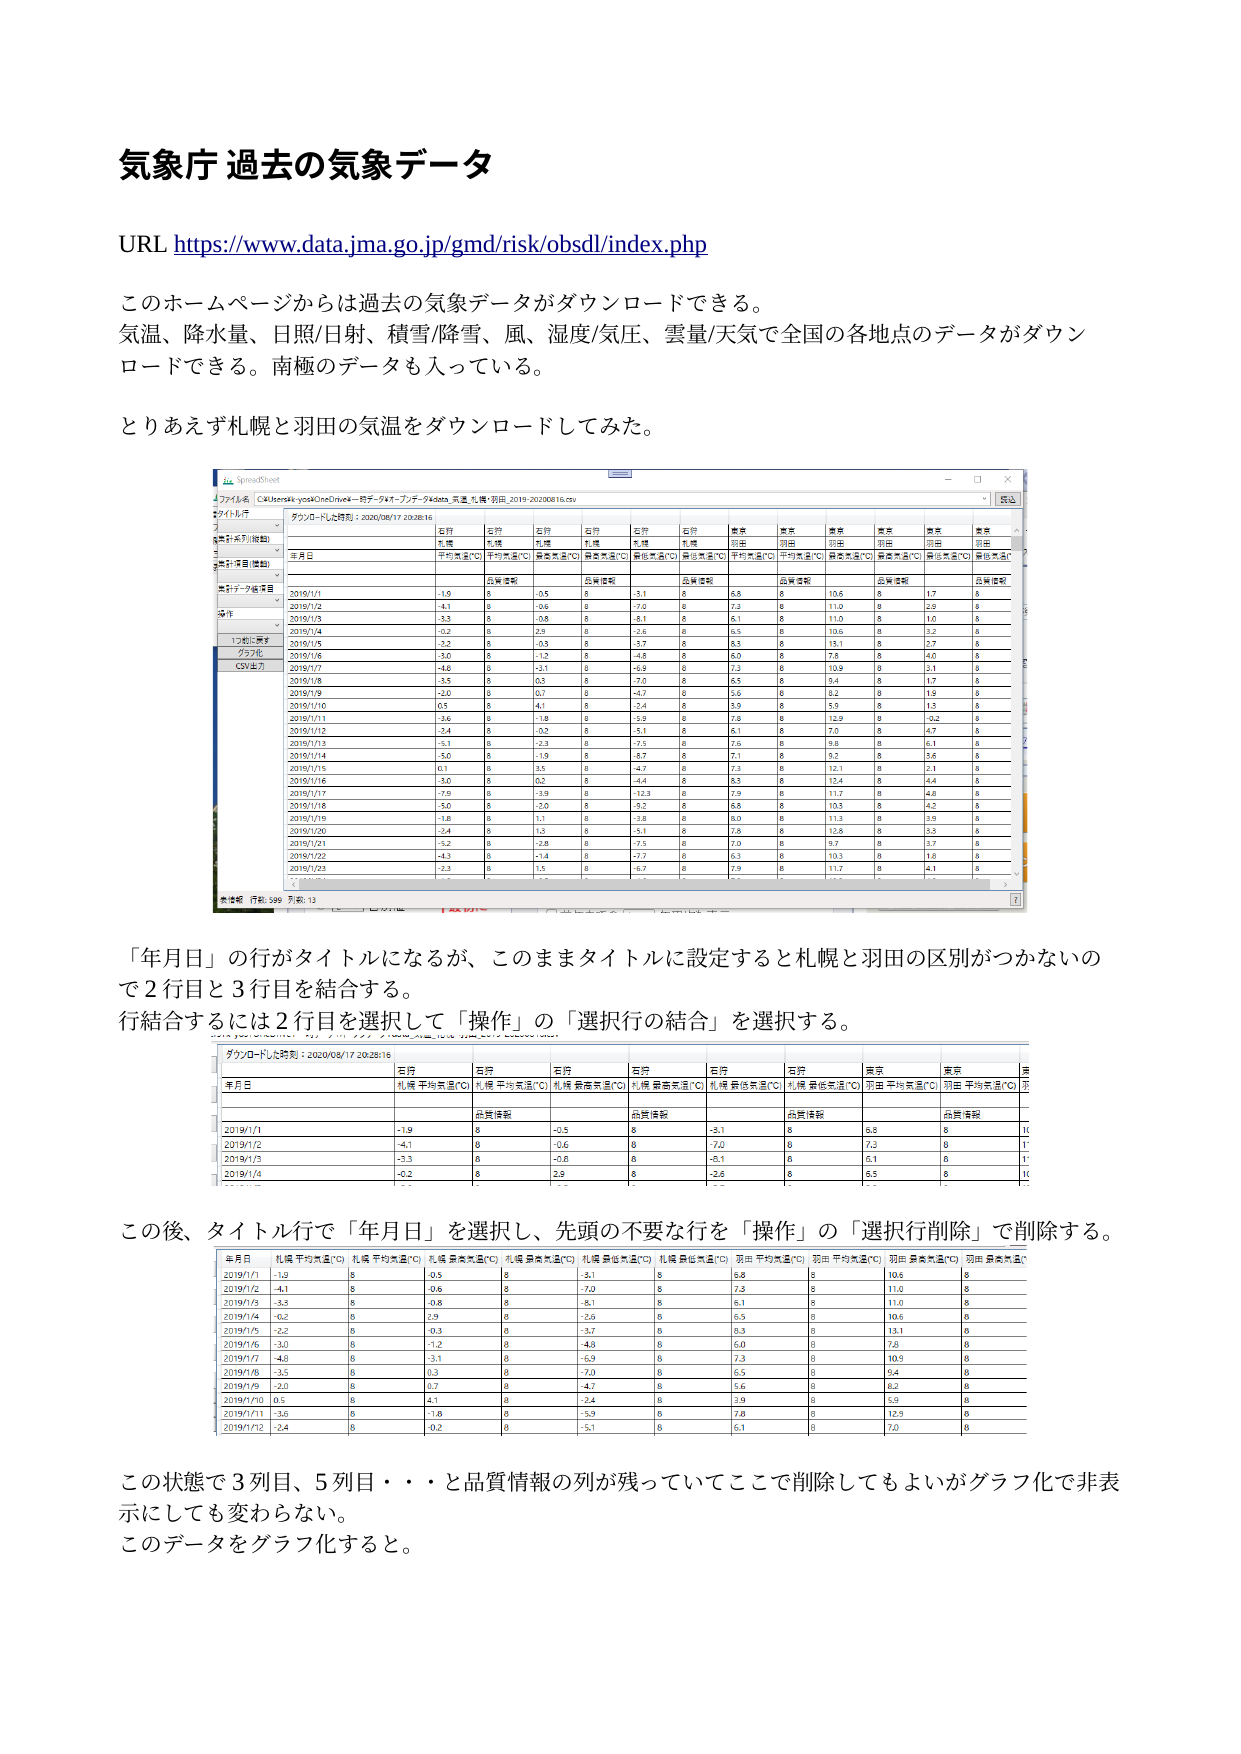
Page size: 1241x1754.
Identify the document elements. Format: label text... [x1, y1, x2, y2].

picture [212, 469, 1028, 913]
picture [211, 1035, 1029, 1186]
text このデータをグラフ化すると。 [118, 1528, 1122, 1559]
text この状態で3列目、5列目・・・と品質情報の列が残っていてここで削除してもよいがグラフ化で非表示にしても変わらない。 [118, 1465, 1122, 1528]
text この後、タイトル行で「年月日」を選択し、先頭の不要な行を「操作」の「選択行削除」で削除する。 [118, 1214, 1122, 1245]
text とりあえず札幌と羽田の気温をダウンロードしてみた。 [118, 409, 1122, 441]
text 気温、降水量、日照/日射、積雪/降雪、風、湿度/気圧、雲量/天気で全国の各地点のデータがダウンロードできる。南極のデータも入っている。 [118, 318, 1122, 381]
text URL https://www.data.jma.go.jp/gmd/risk/obsdl/index.php [118, 229, 1122, 257]
text 「年月日」の行がタイトルになるが、このままタイトルに設定すると札幌と羽田の区別がつかないので2行目と3行目を結合する。 [118, 941, 1122, 1004]
picture [213, 1245, 1027, 1436]
subtitle 気象庁 過去の気象データ [118, 139, 1122, 187]
text 行結合するには2行目を選択して「操作」の「選択行の結合」を選択する。 [118, 1004, 1122, 1035]
text このホームページからは過去の気象データがダウンロードできる。 [118, 286, 1122, 318]
